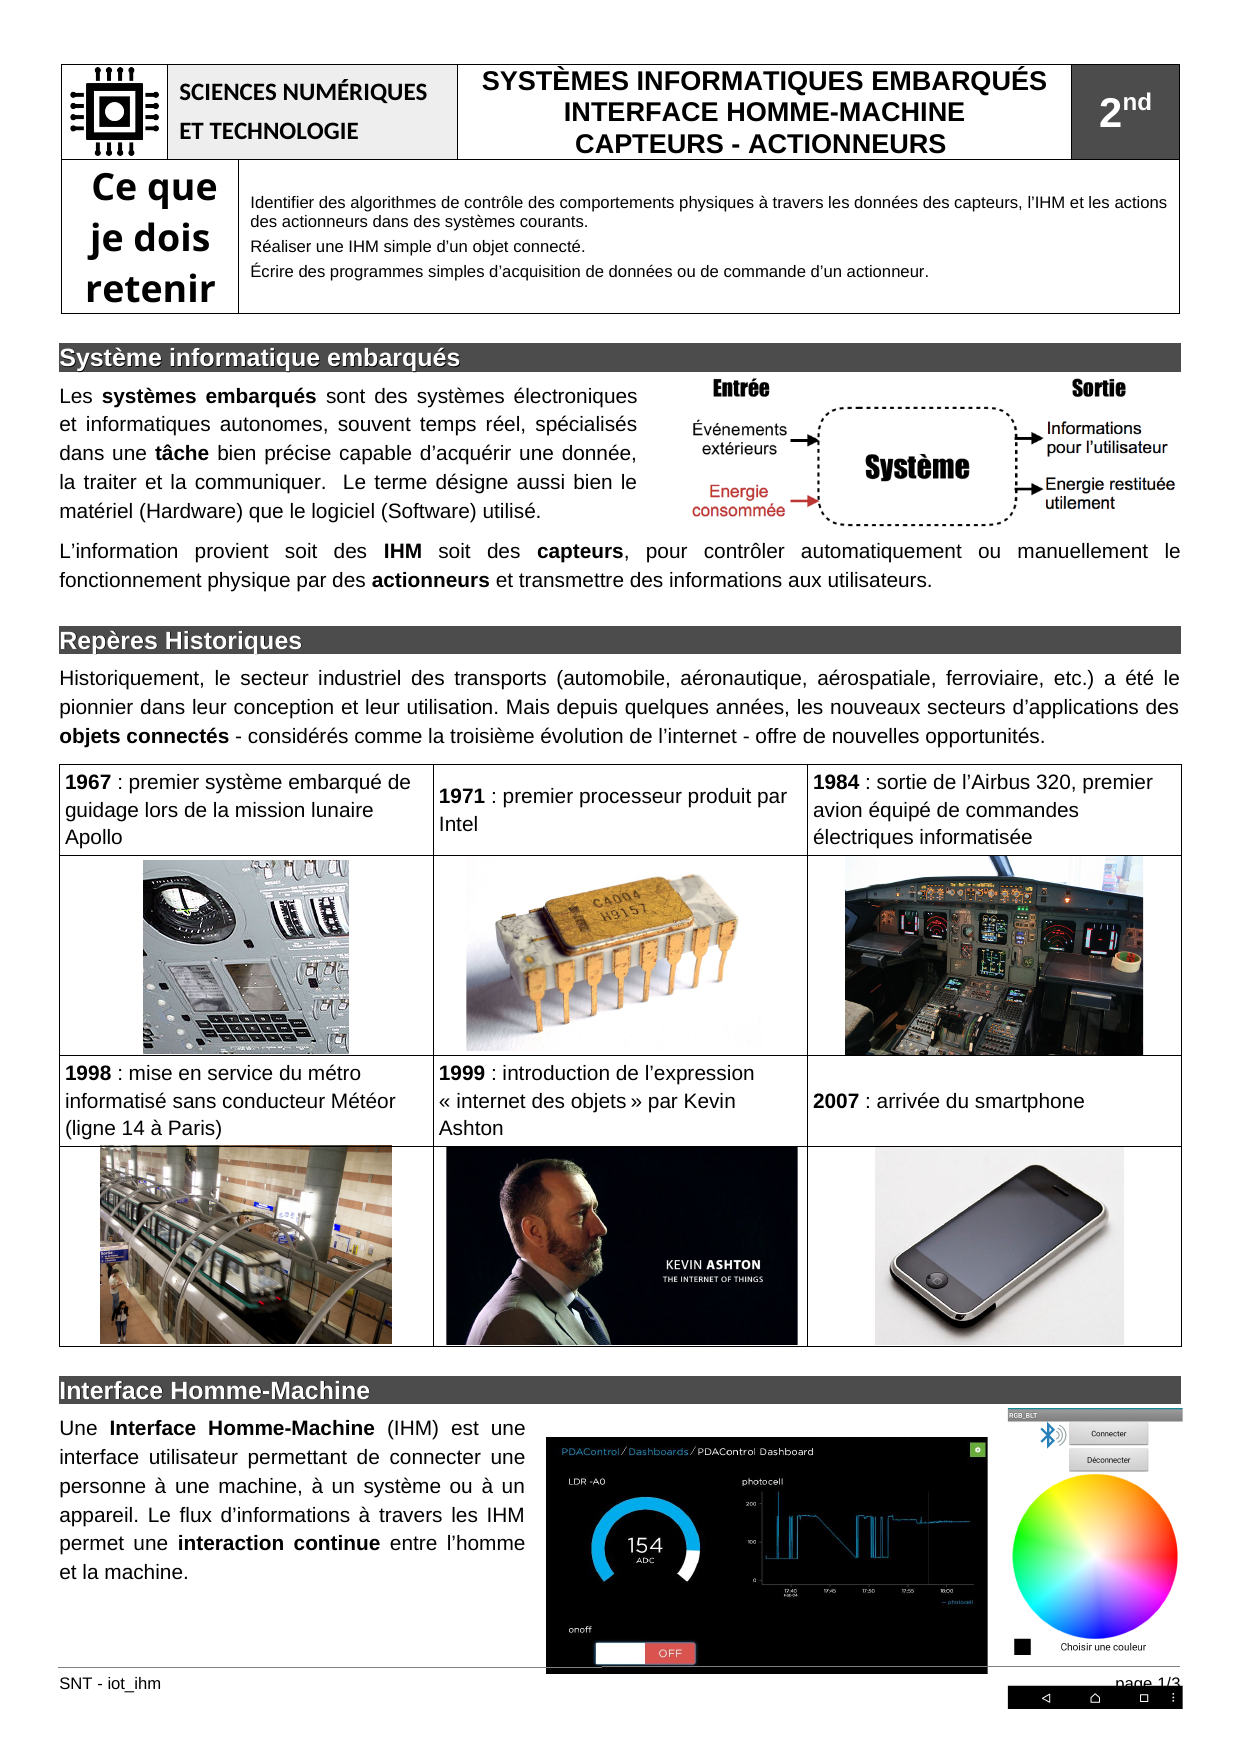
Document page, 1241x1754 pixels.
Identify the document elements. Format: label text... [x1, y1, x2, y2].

table_cell 2007 : arrivée du smartphone [808, 1056, 1181, 1146]
text Historiquement, le secteur industriel des transports (automobile, aéronautique, aérospatiale, ferroviaire, etc.) a été le pionnier dans leur conception et leur utilisation. Mais depuis quelques années, les nouveaux secteurs d’applications des objets connectés - considérés comme la troisième évolution de l’internet - offre de nouvelles opportunités. [59, 666, 1181, 748]
picture [845, 856, 1144, 1055]
picture [685, 372, 1182, 541]
table_header 1971 : premier processeur produit par Intel [434, 765, 807, 855]
table_cell [808, 1147, 1181, 1346]
subtitle Interface Homme-Machine [59, 1376, 1181, 1404]
table_header 1967 : premier système embarqué de guidage lors de la mission lunaire Apollo [60, 765, 433, 855]
table_cell [434, 1147, 807, 1346]
table_header 1984 : sortie de l’Airbus 320, premier avion équipé de commandes électriques informatisée [808, 765, 1181, 855]
picture [546, 1437, 988, 1674]
table_cell [434, 856, 807, 1055]
subtitle Repères Historiques [59, 626, 1181, 654]
text Les systèmes embarqués sont des systèmes électroniques et informatiques autonomes, souvent temps réel, spécialisés dans une tâche bien précise capable d’acquérir une donnée, la traiter et la communiquer. Le terme désigne aussi bien le matériel (Hardware) que le logiciel (Software) utilisé. [59, 383, 638, 522]
picture [1007, 1408, 1183, 1709]
table_cell 1998 : mise en service du métro informatisé sans conducteur Météor (ligne 14 à Paris) [60, 1056, 433, 1146]
text Une Interface Homme-Machine (IHM) est une interface utilisateur permettant de connecter une personne à une machine, à un système ou à un appareil. Le flux d’informations à travers les IHM permet une interaction continue entre l’homme et la machine. [59, 1416, 526, 1584]
table_cell [60, 1147, 433, 1346]
picture [70, 67, 159, 156]
picture [466, 856, 763, 1051]
table_cell [808, 856, 845, 1055]
picture [875, 1147, 1125, 1345]
table_cell 1999 : introduction de l’expression « internet des objets » par Kevin Ashton [434, 1056, 807, 1146]
table_cell [1144, 856, 1181, 1055]
picture [143, 860, 349, 1054]
picture [446, 1147, 798, 1345]
text L’information provient soit des IHM soit des capteurs, pour contrôler automatiquement ou manuellement le fonctionnement physique par des actionneurs et transmettre des informations aux utilisateurs. [59, 539, 1181, 592]
table_cell [60, 856, 433, 1055]
subtitle Système informatique embarqués [59, 343, 1181, 372]
picture [100, 1147, 392, 1344]
